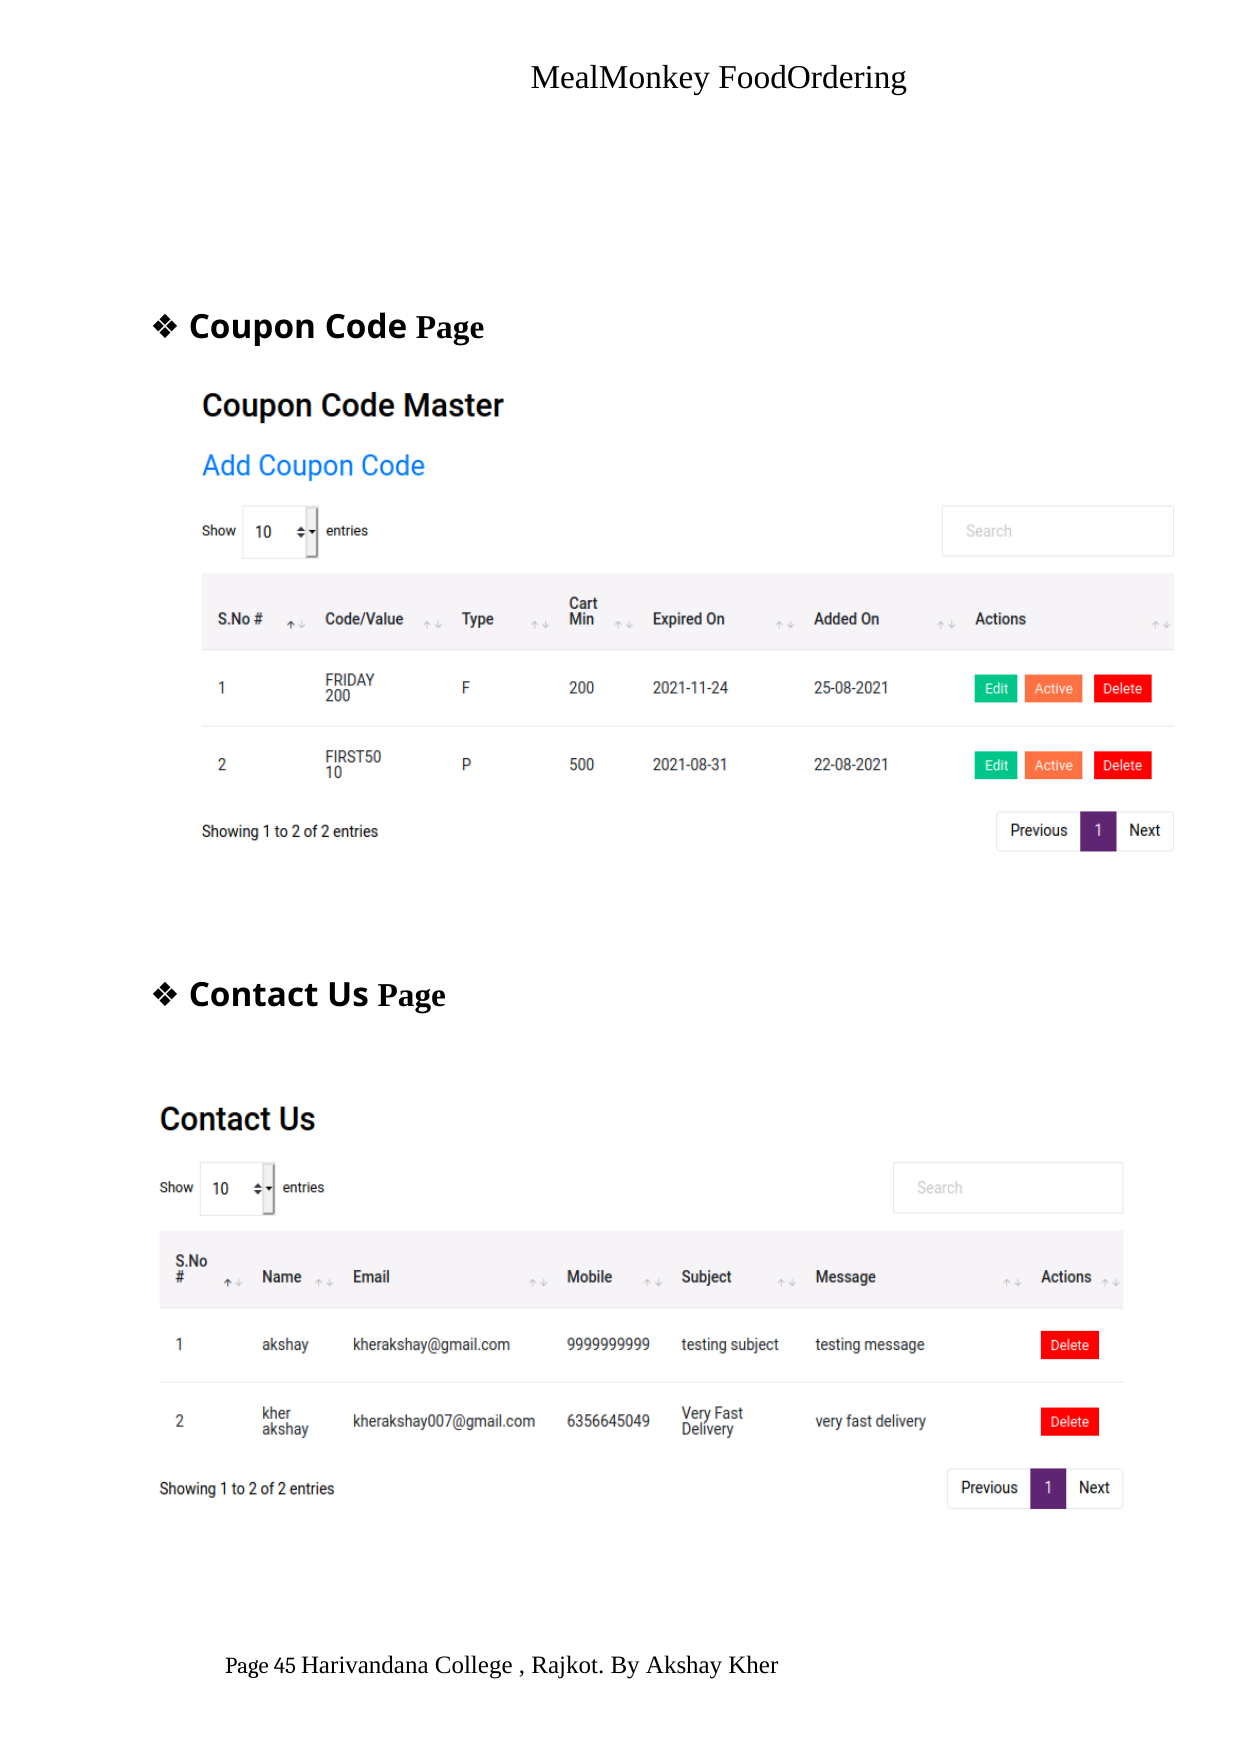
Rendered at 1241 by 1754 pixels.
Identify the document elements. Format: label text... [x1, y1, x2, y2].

text ❖ Contact Us Page [150, 971, 1227, 1016]
text ❖ Coupon Code Page [150, 303, 1227, 349]
picture [129, 1065, 1154, 1544]
picture [172, 352, 1205, 886]
